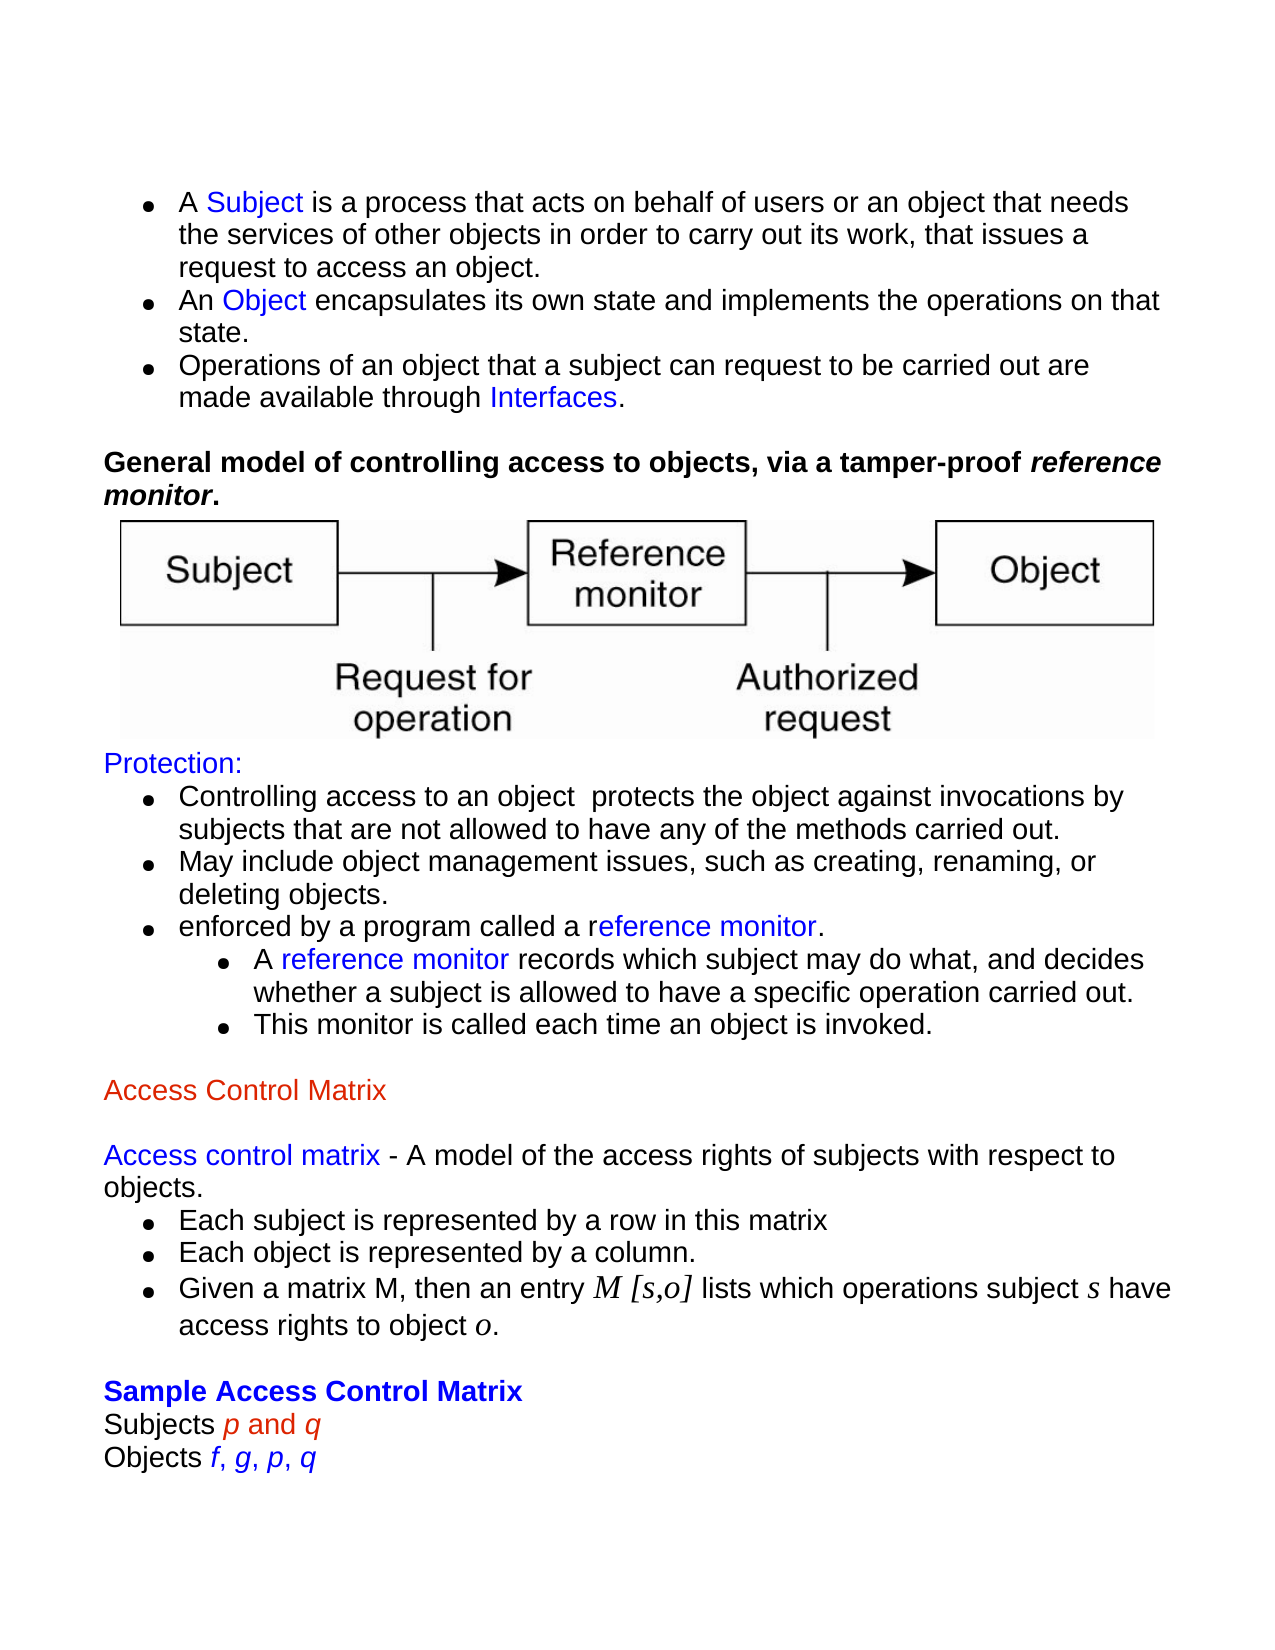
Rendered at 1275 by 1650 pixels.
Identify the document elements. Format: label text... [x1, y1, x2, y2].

list May include object management issues, such as creating, renaming, or deleting objects. [141, 845, 1172, 910]
list Given a matrix M, then an entry M [s,o] lists which operations subject s have access rights to object o. [141, 1269, 1172, 1343]
list enforced by a program called a reference monitor. [141, 910, 1172, 943]
text Subjects p and q [103, 1408, 1172, 1441]
list Each object is represented by a column. [141, 1236, 1172, 1269]
text Sample Access Control Matrix [103, 1375, 1172, 1408]
text Objects f, g, p, q [103, 1441, 1172, 1473]
list A Subject is a process that acts on behalf of users or an object that needs the services of other objects in order to carry out its work, that issues a request to access an object. [141, 186, 1172, 283]
text Access control matrix - A model of the access rights of subjects with respect to objects. [103, 1139, 1172, 1204]
text Protection: [103, 747, 1172, 780]
list This monitor is called each time an object is invoked. [216, 1008, 1172, 1041]
picture [120, 520, 1155, 739]
text General model of controlling access to objects, via a tamper-proof reference monitor. [103, 446, 1172, 512]
list A reference monitor records which subject may do what, and decides whether a subject is allowed to have a specific operation carried out. [216, 943, 1172, 1008]
text Access Control Matrix [103, 1073, 1172, 1106]
list Operations of an object that a subject can request to be carried out are made available through Interfaces. [141, 349, 1172, 414]
list An Object encapsulates its own state and implements the operations on that state. [141, 283, 1172, 349]
list Each subject is represented by a row in this matrix [141, 1204, 1172, 1236]
list Controlling access to an object protects the object against invocations by subjects that are not allowed to have any of the methods carried out. [141, 780, 1172, 845]
